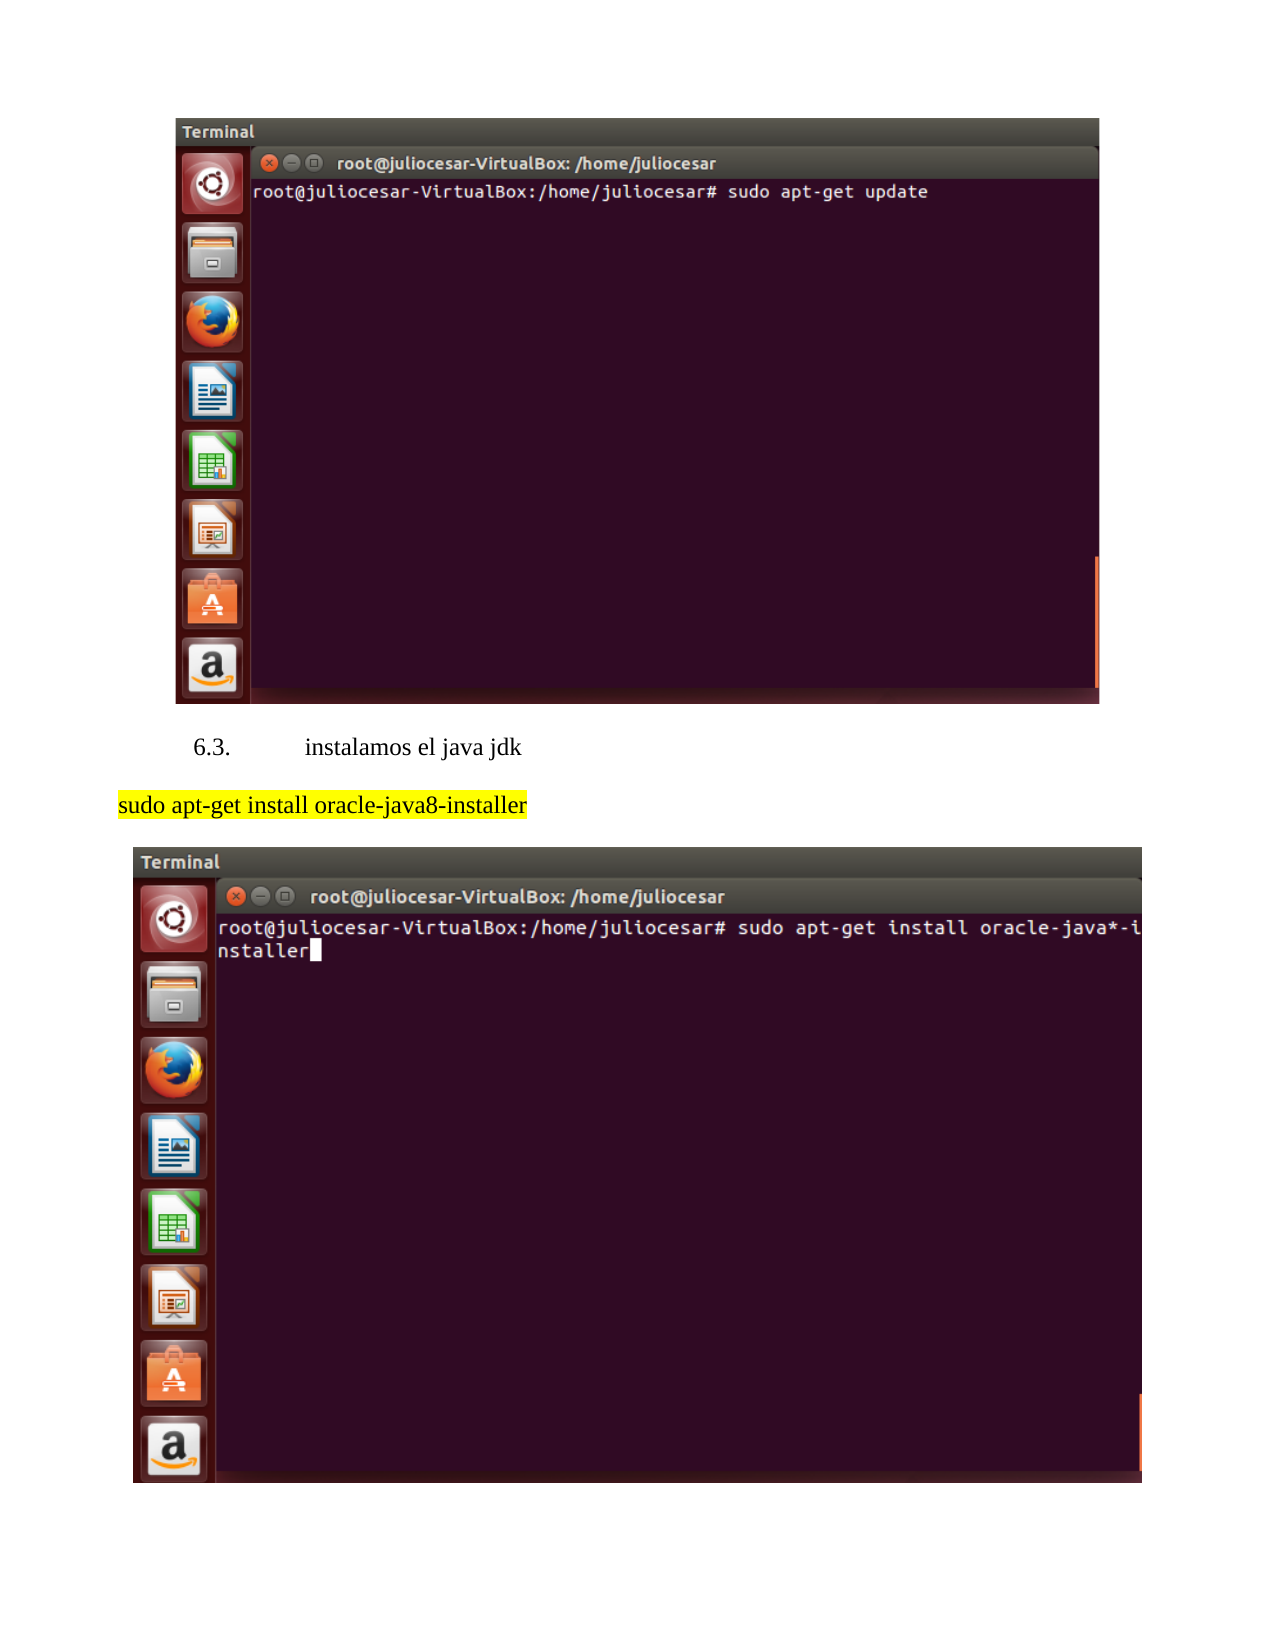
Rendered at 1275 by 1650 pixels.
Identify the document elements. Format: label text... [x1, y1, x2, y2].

picture [133, 847, 1142, 1483]
picture [175, 118, 1100, 704]
text sudo apt-get install oracle-java8-installer [118, 790, 1157, 819]
list instalamos el java jdk [193, 732, 1157, 761]
